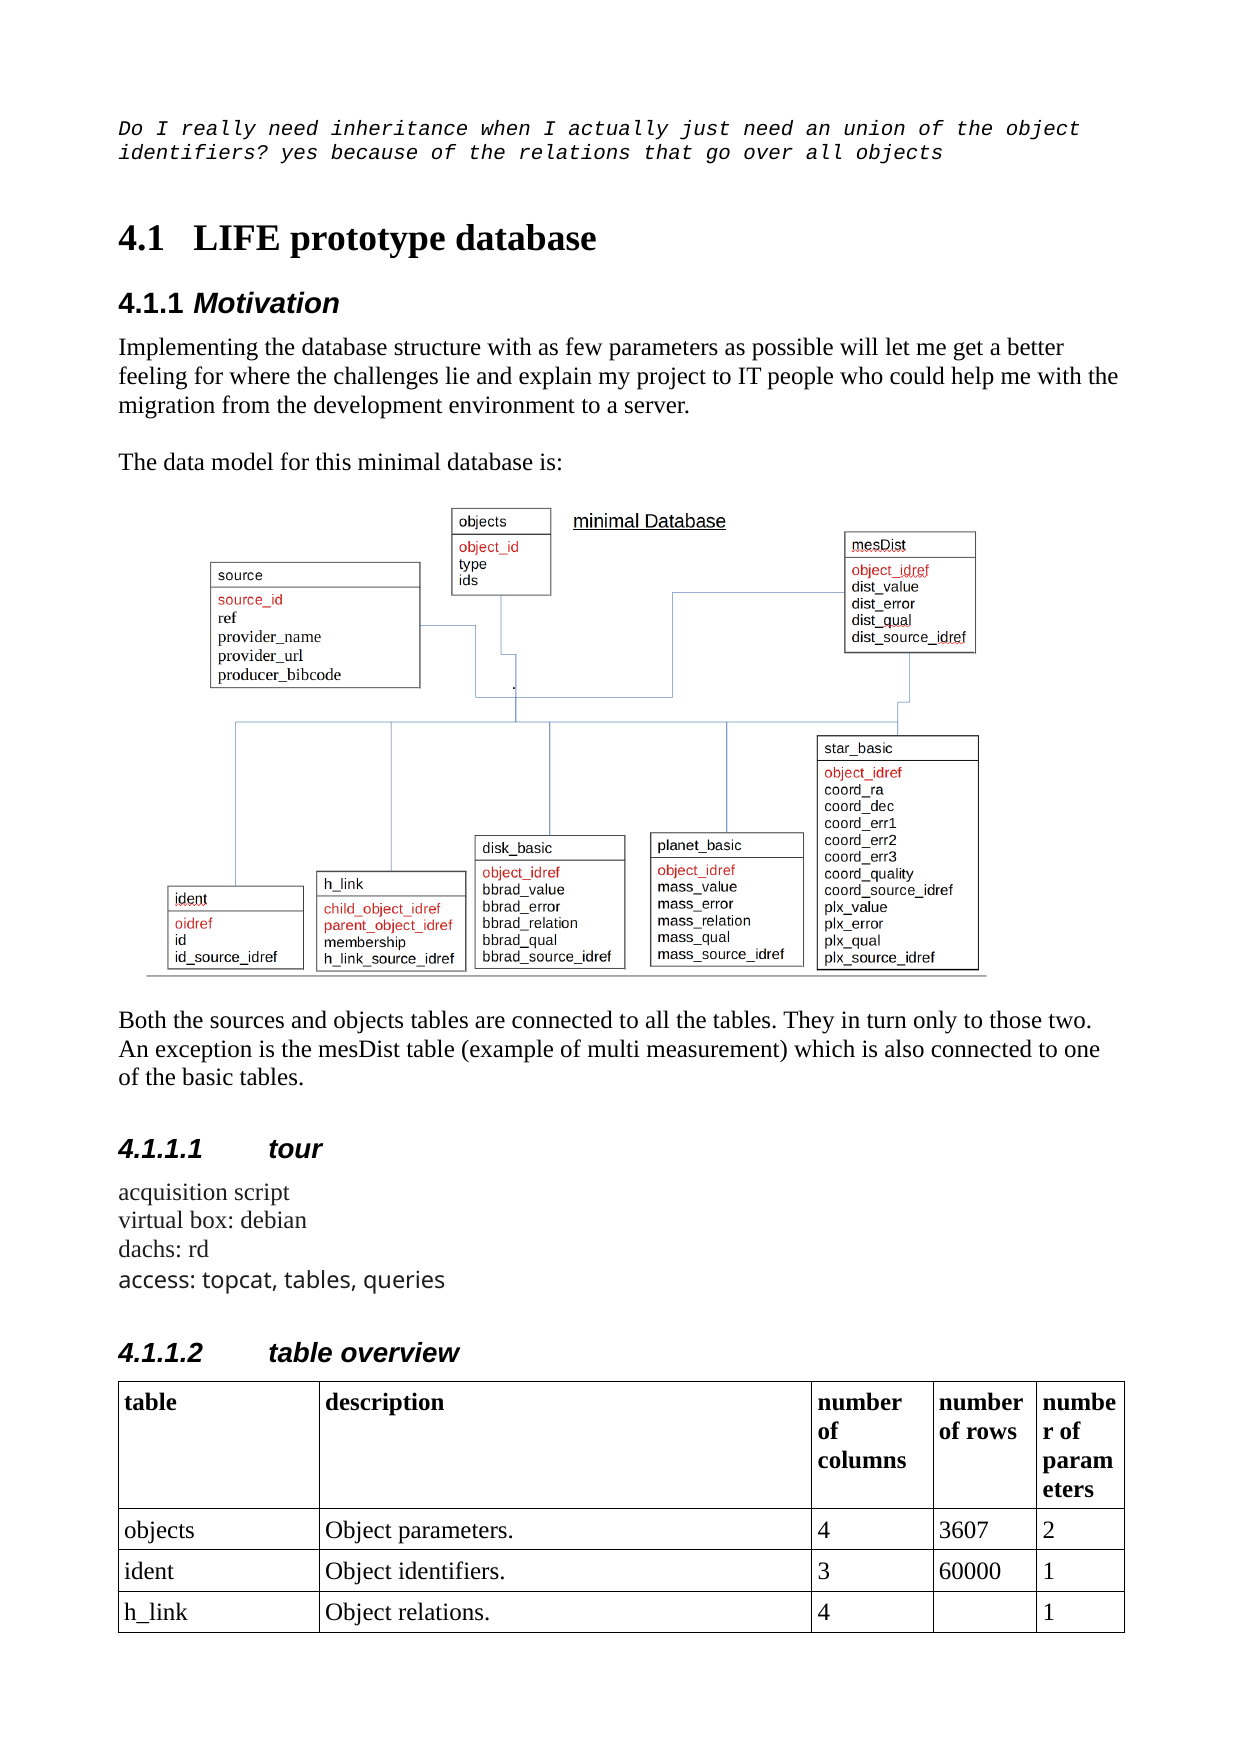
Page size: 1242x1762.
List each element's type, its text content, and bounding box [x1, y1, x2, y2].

subtitle Motivation [118, 286, 1124, 320]
text Implementing the database structure with as few parameters as possible will let me get a better feeling for where the challenges lie and explain my project to IT people who could help me with the migration from the development environment to a server. [118, 332, 1124, 418]
text The data model for this minimal database is: [118, 447, 1124, 476]
table_header number of parameters [1037, 1382, 1124, 1508]
table_cell Object identifiers. [320, 1550, 811, 1591]
text acquisition script [118, 1177, 1124, 1206]
table_cell 4 [812, 1509, 933, 1549]
table_cell objects [119, 1509, 319, 1549]
picture [146, 502, 987, 588]
table_cell 60000 [934, 1550, 1036, 1591]
table_cell 1 [1037, 1592, 1124, 1632]
table_header table [119, 1382, 319, 1508]
table_cell Object relations. [320, 1592, 811, 1632]
table_header number of columns [812, 1382, 933, 1508]
subtitle tour [118, 1132, 1124, 1164]
table_cell h_link [119, 1592, 319, 1632]
text dachs: rd [118, 1234, 1124, 1263]
text virtual box: debian [118, 1206, 1124, 1234]
table_cell 2 [1037, 1509, 1124, 1549]
table_cell 4 [812, 1592, 933, 1632]
table_cell ident [119, 1550, 319, 1591]
table_cell 3 [812, 1550, 933, 1591]
table_cell 3607 [934, 1509, 1036, 1549]
table_header number of rows [934, 1382, 1036, 1508]
subtitle table overview [118, 1336, 1124, 1368]
text Both the sources and objects tables are connected to all the tables. They in turn only to those two. An exception is the mesDist table (example of multi measurement) which is also connected to one of the basic tables. [118, 1005, 1124, 1091]
table_cell [934, 1592, 1036, 1632]
text Do I really need inheritance when I actually just need an union of the object identifiers? yes because of the relations that go over all objects [118, 118, 1124, 165]
subtitle LIFE prototype database [118, 216, 1124, 259]
table_cell 1 [1037, 1550, 1124, 1591]
text access: topcat, tables, queries [118, 1263, 1124, 1295]
table_cell Object parameters. [320, 1509, 811, 1549]
table_header description [320, 1382, 811, 1508]
